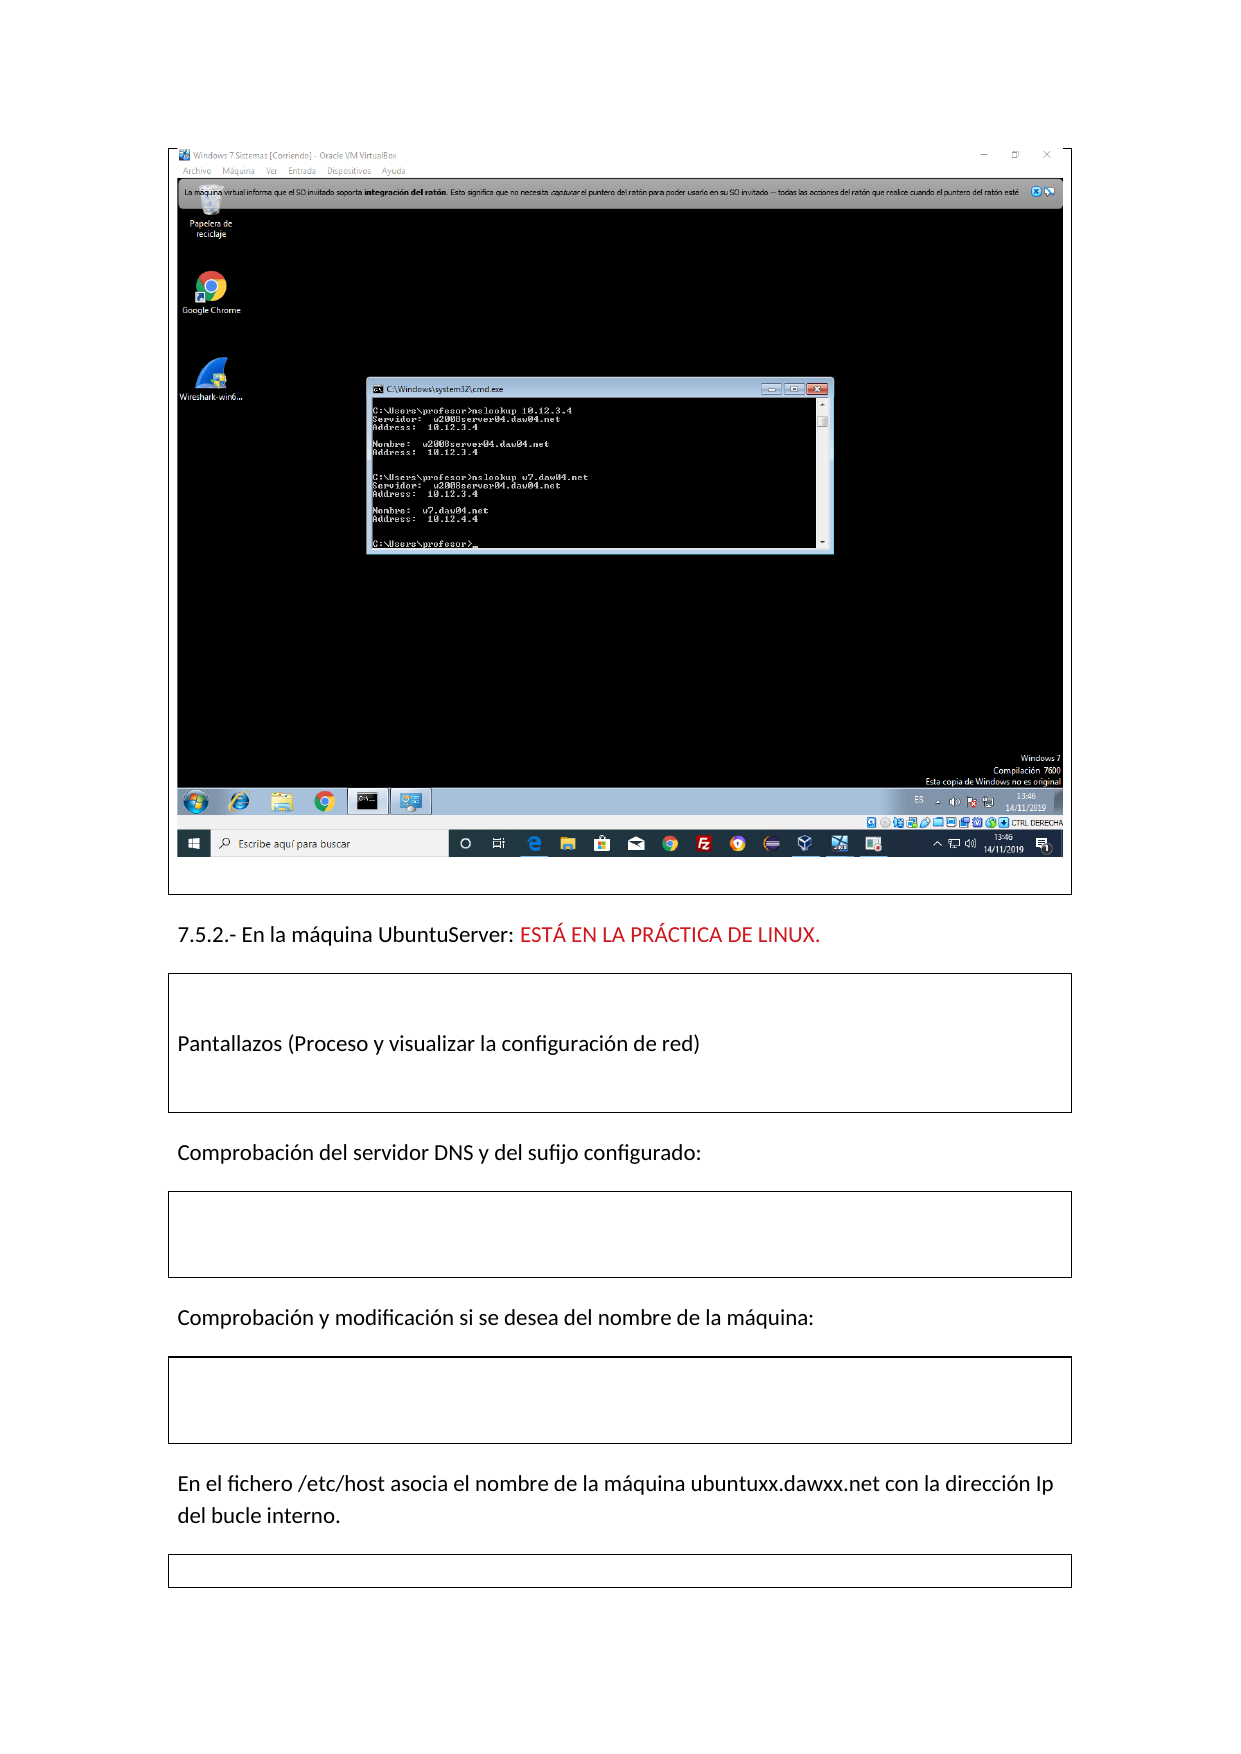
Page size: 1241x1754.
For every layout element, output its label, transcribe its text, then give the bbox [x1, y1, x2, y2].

text En el fichero /etc/host asocia el nombre de la máquina ubuntuxx.dawxx.net con la dirección Ip del bucle interno. [177, 1469, 1063, 1529]
text Pantallazos (Proceso y visualizar la configuración de red) [169, 1026, 1071, 1057]
text Comprobación del servidor DNS y del sufijo configurado: [177, 1138, 1063, 1166]
picture [177, 147, 1063, 857]
text 7.5.2.- En la máquina UbuntuServer: ESTÁ EN LA PRÁCTICA DE LINUX. [177, 920, 1063, 948]
text Comprobación y modificación si se desea del nombre de la máquina: [177, 1303, 1063, 1331]
